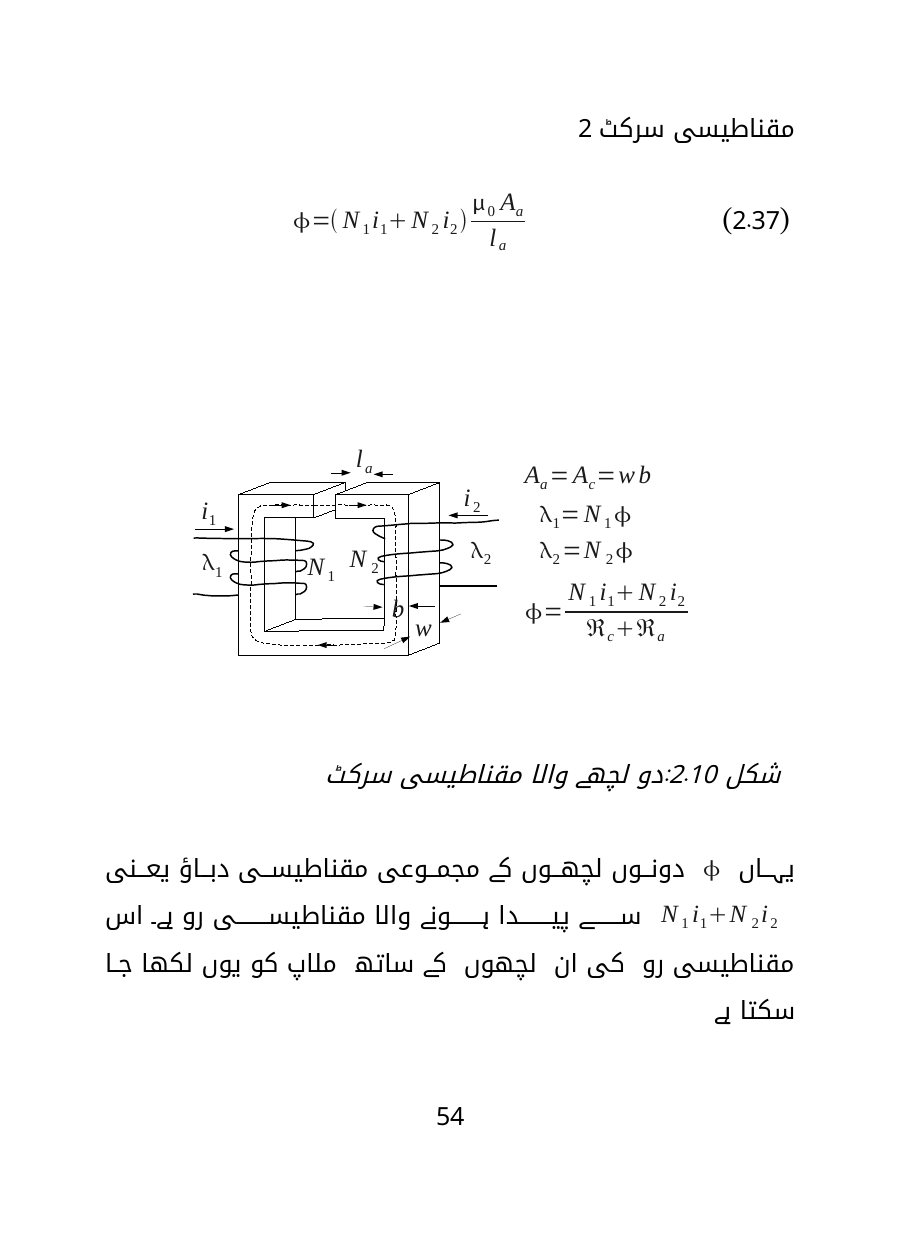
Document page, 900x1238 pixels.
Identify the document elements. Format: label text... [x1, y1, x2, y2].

text شکل 2.10:دو لچھے والا مقناطیسی سرکٹ [120, 366, 780, 798]
text یہاںدونوں لچھوں کے مجموعی مقناطیسی دباؤ یعنی سے پیدا ہونے والا مقناطیسی رو ہے۔ اس مقناطیسی رو کی ان لچھوں کے ساتھ ملاپ کو یوں لکھا جا سکتا ہے [105, 845, 795, 1035]
table_header [105, 183, 704, 273]
table_header (2.37) [705, 183, 795, 273]
